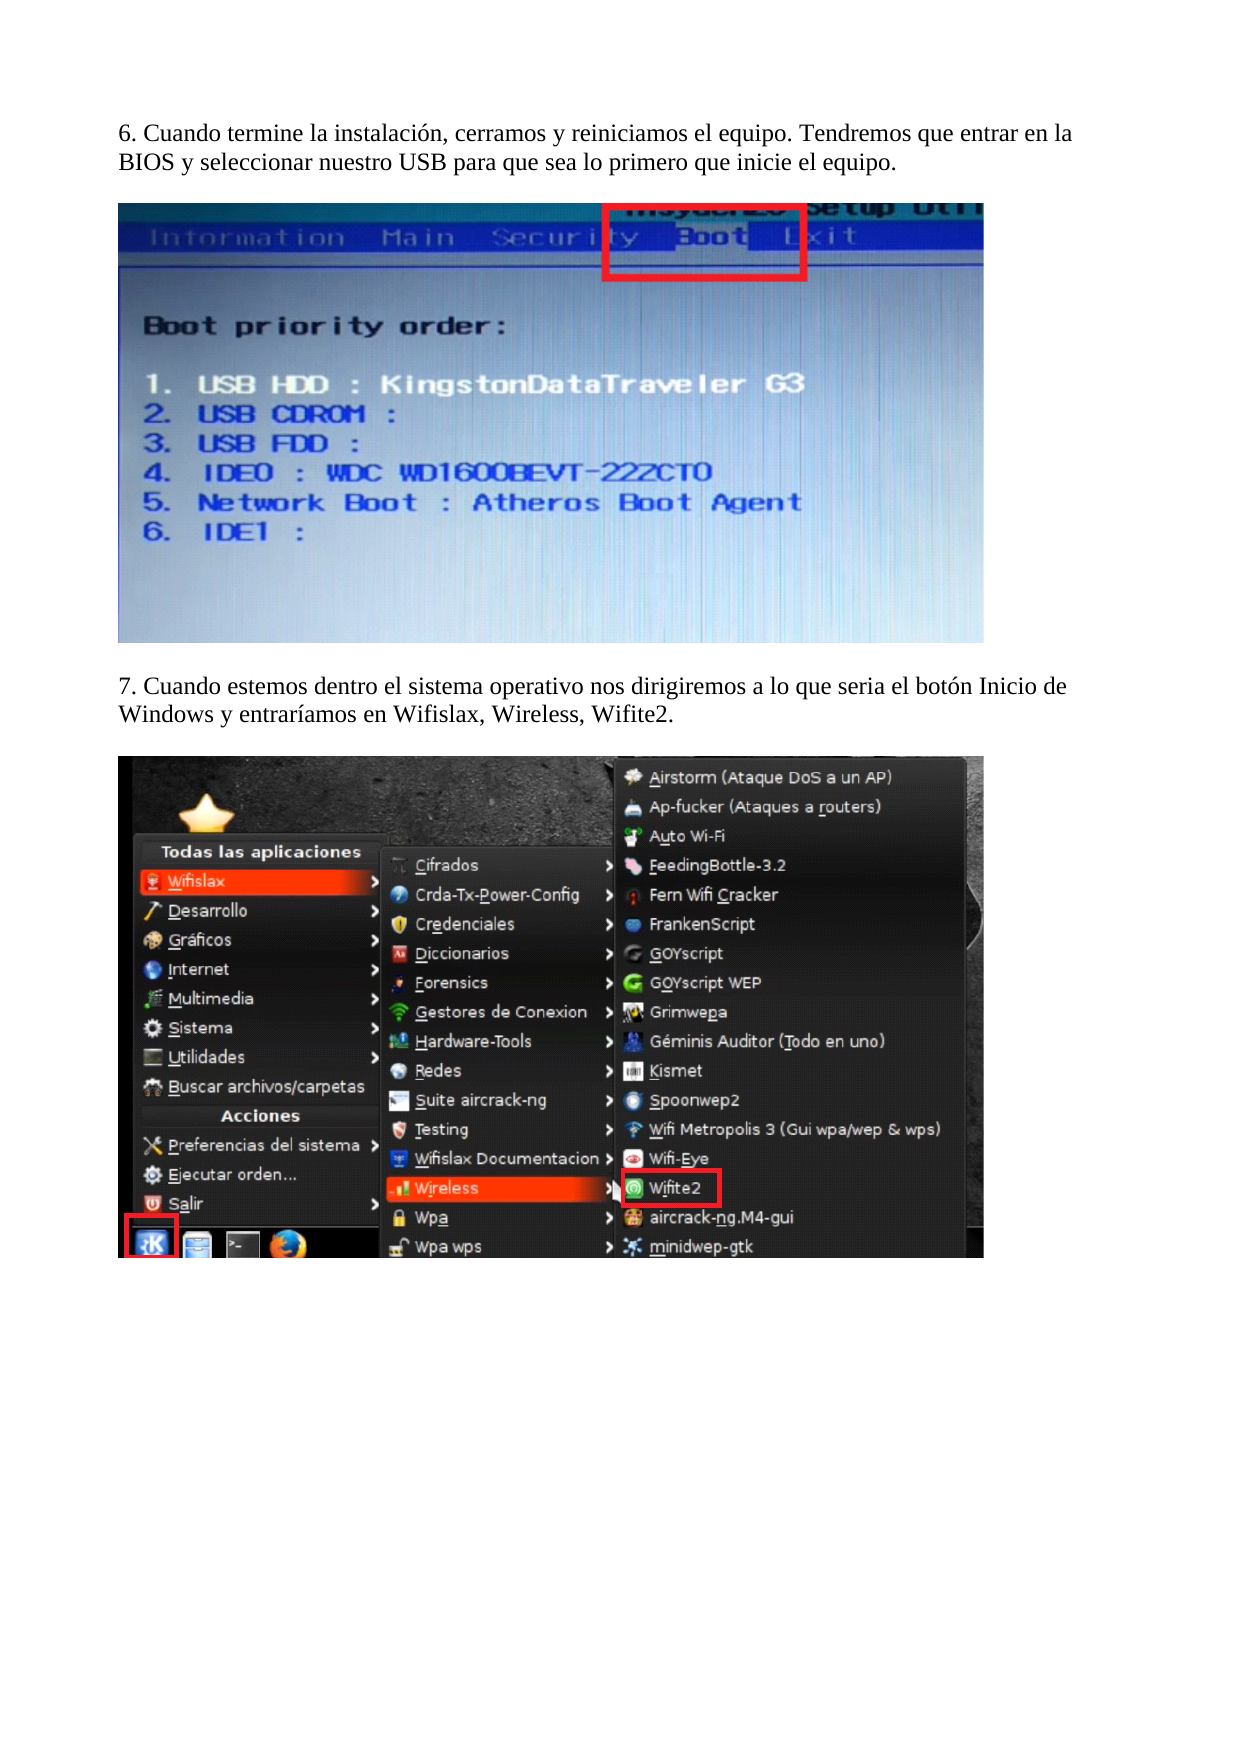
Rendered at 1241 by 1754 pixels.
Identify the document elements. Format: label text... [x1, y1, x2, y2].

text 7. Cuando estemos dentro el sistema operativo nos dirigiremos a lo que seria el botón Inicio de Windows y entraríamos en Wifislax, Wireless, Wifite2. [118, 671, 1122, 728]
text 6. Cuando termine la instalación, cerramos y reiniciamos el equipo. Tendremos que entrar en la BIOS y seleccionar nuestro USB para que sea lo primero que inicie el equipo. [118, 118, 1122, 176]
